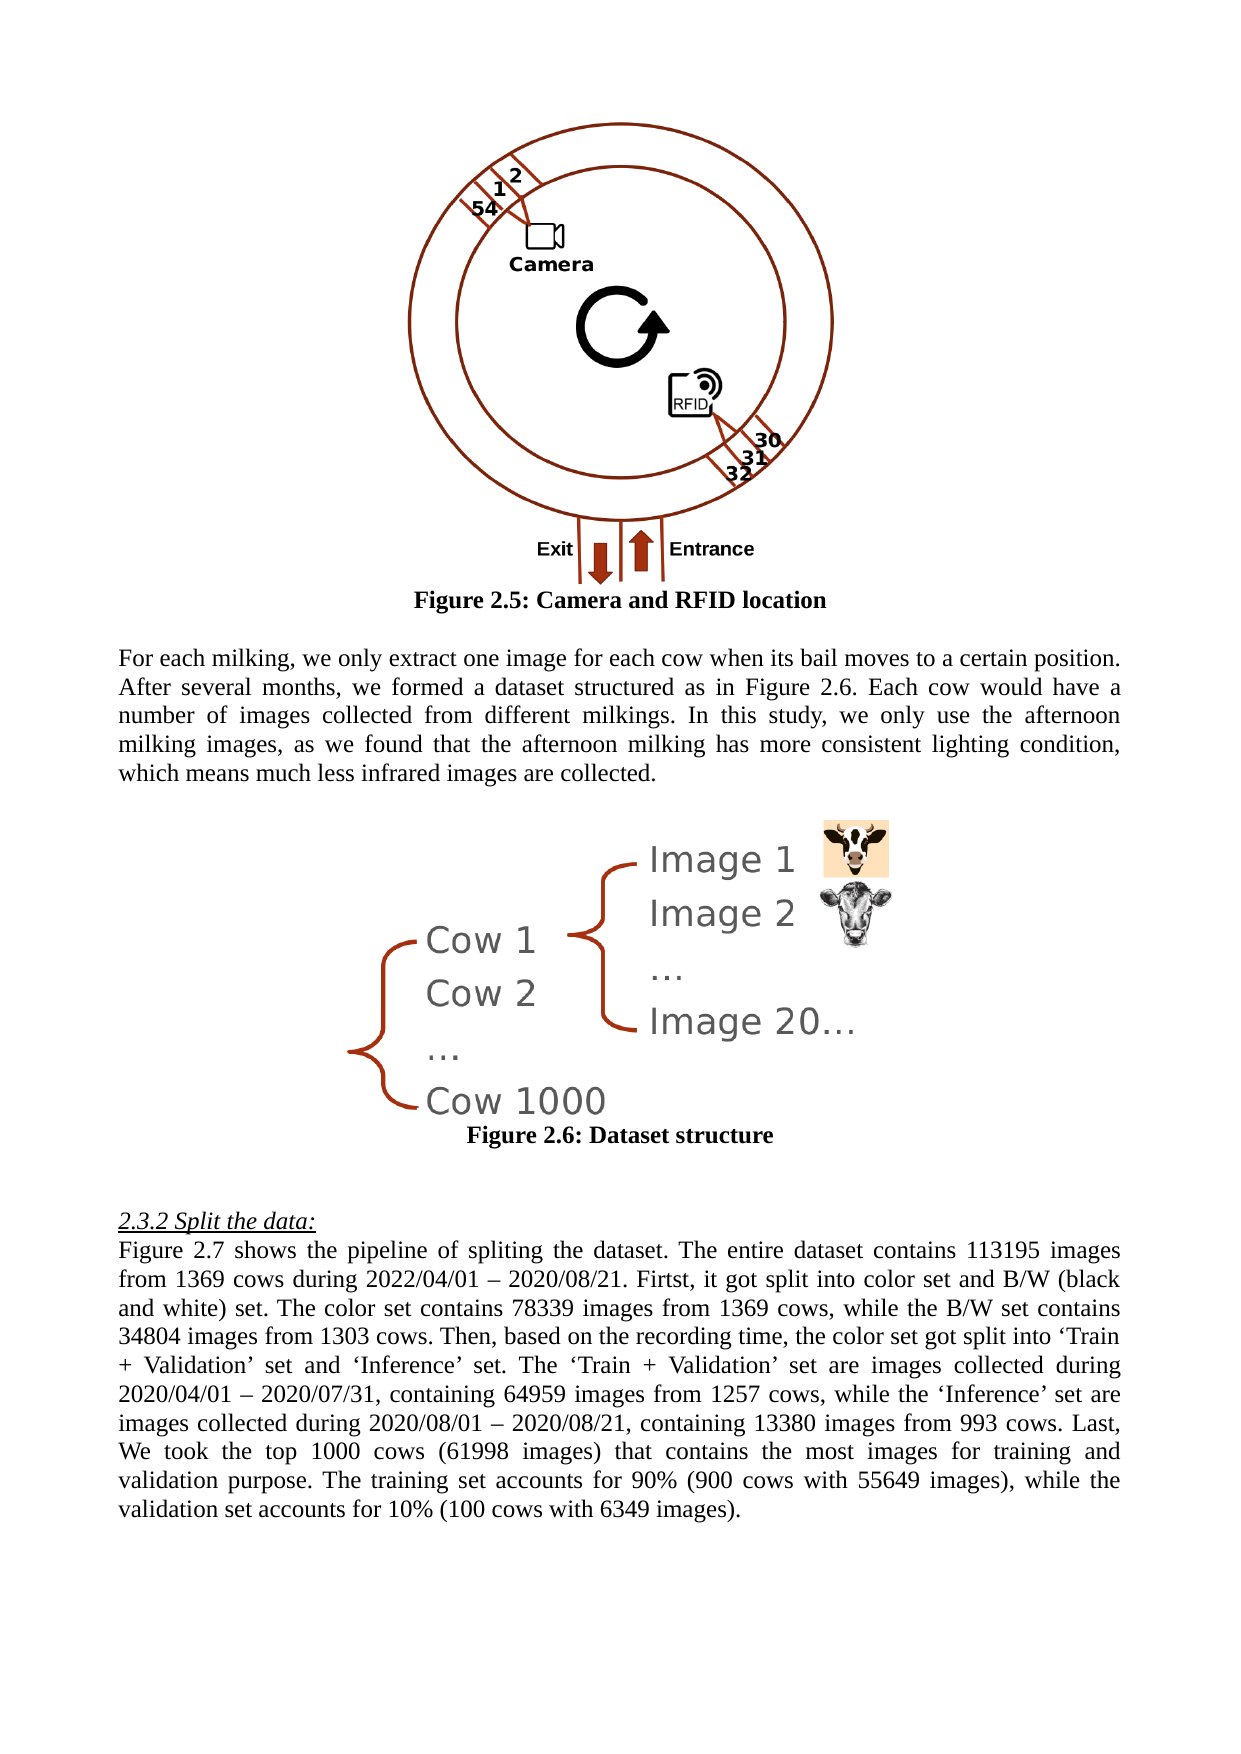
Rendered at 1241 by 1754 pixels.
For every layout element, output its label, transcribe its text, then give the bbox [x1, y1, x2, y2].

text Figure 2.5: Camera and RFID location [118, 585, 1122, 614]
text Figure 2.7 shows the pipeline of spliting the dataset. The entire dataset contains 113195 images from 1369 cows during 2022/04/01 – 2020/08/21. Firtst, it got split into color set and B/W (black and white) set. The color set contains 78339 images from 1369 cows, while the B/W set contains 34804 images from 1303 cows. Then, based on the recording time, the color set got split into ‘Train + Validation’ set and ‘Inference’ set. The ‘Train + Validation’ set are images collected during 2020/04/01 – 2020/07/31, containing 64959 images from 1257 cows, while the ‘Inference’ set are images collected during 2020/08/01 – 2020/08/21, containing 13380 images from 993 cows. Last, We took the top 1000 cows (61998 images) that contains the most images for training and validation purpose. The training set accounts for 90% (900 cows with 55649 images), while the validation set accounts for 10% (100 cows with 6349 images). [118, 1235, 1122, 1523]
text Figure 2.6: Dataset structure [118, 815, 1122, 1149]
text 2.3.2 Split the data: [118, 1206, 1122, 1235]
text For each milking, we only extract one image for each cow when its bail moves to a certain position. After several months, we formed a dataset structured as in Figure 2.6. Each cow would have a number of images collected from different milkings. In this study, we only use the afternoon milking images, as we found that the afternoon milking has more consistent lighting condition, which means much less infrared images are collected. [118, 643, 1122, 787]
picture [403, 118, 837, 586]
picture [343, 815, 897, 1121]
